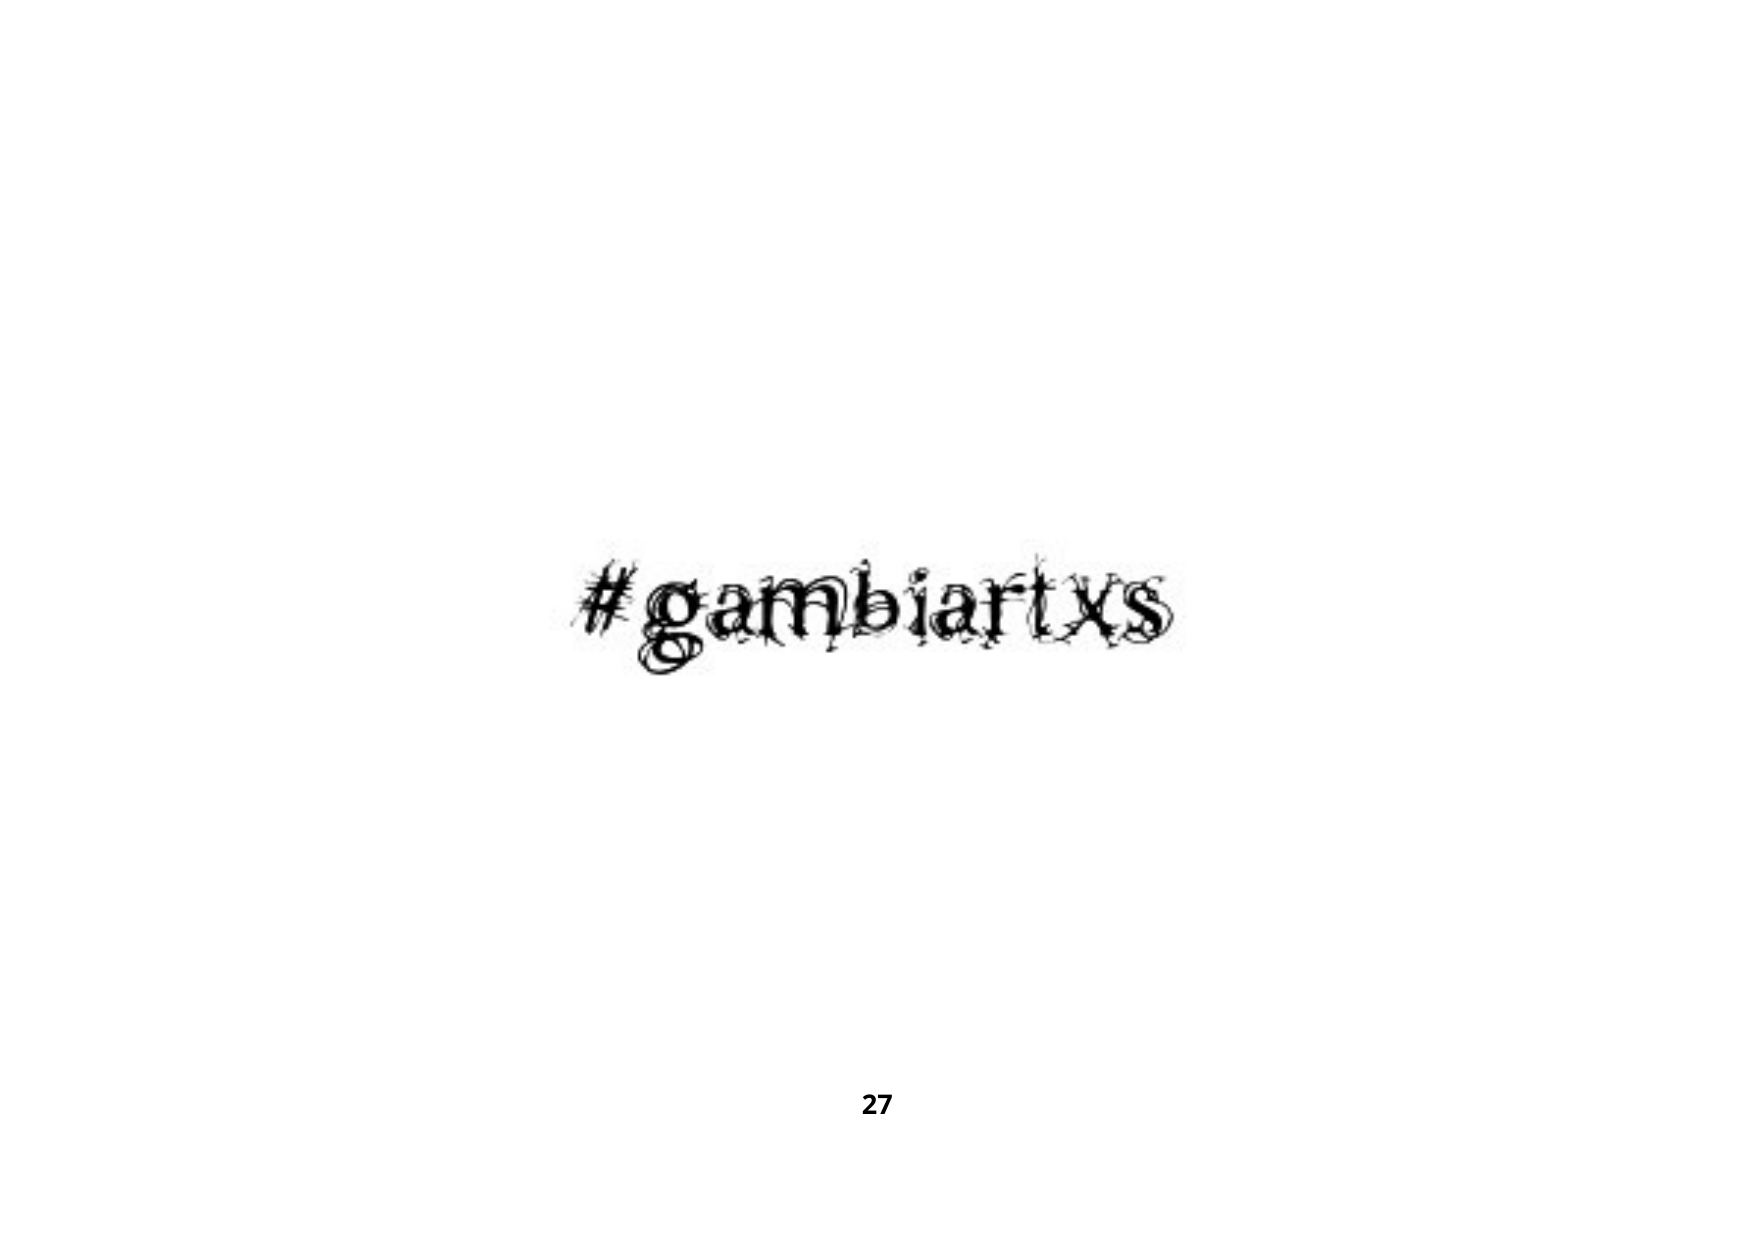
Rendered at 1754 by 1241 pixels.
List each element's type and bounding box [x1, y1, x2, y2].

picture [386, 406, 1351, 994]
